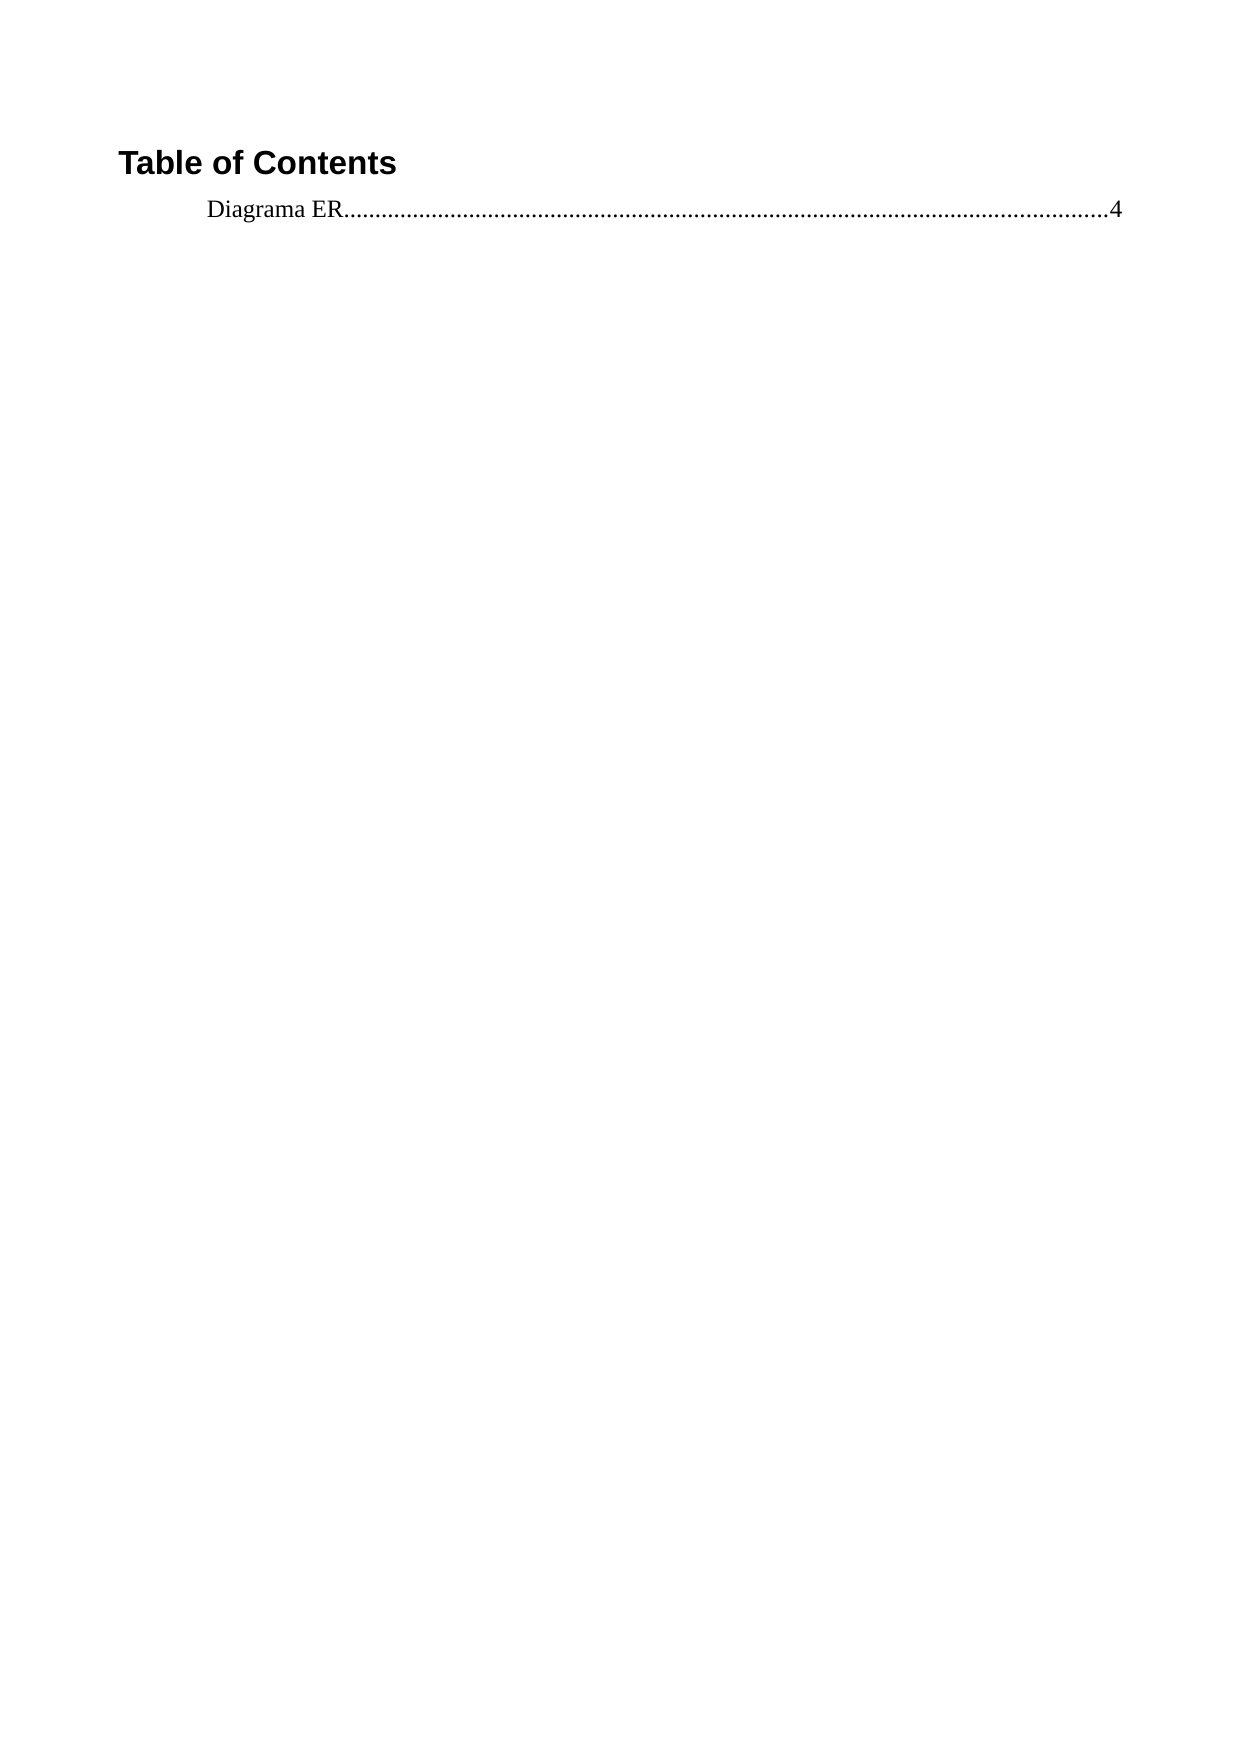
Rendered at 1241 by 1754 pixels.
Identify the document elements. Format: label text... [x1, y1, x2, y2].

text Diagrama ER 4 [207, 194, 1122, 223]
subtitle Table of Contents [118, 143, 1122, 182]
